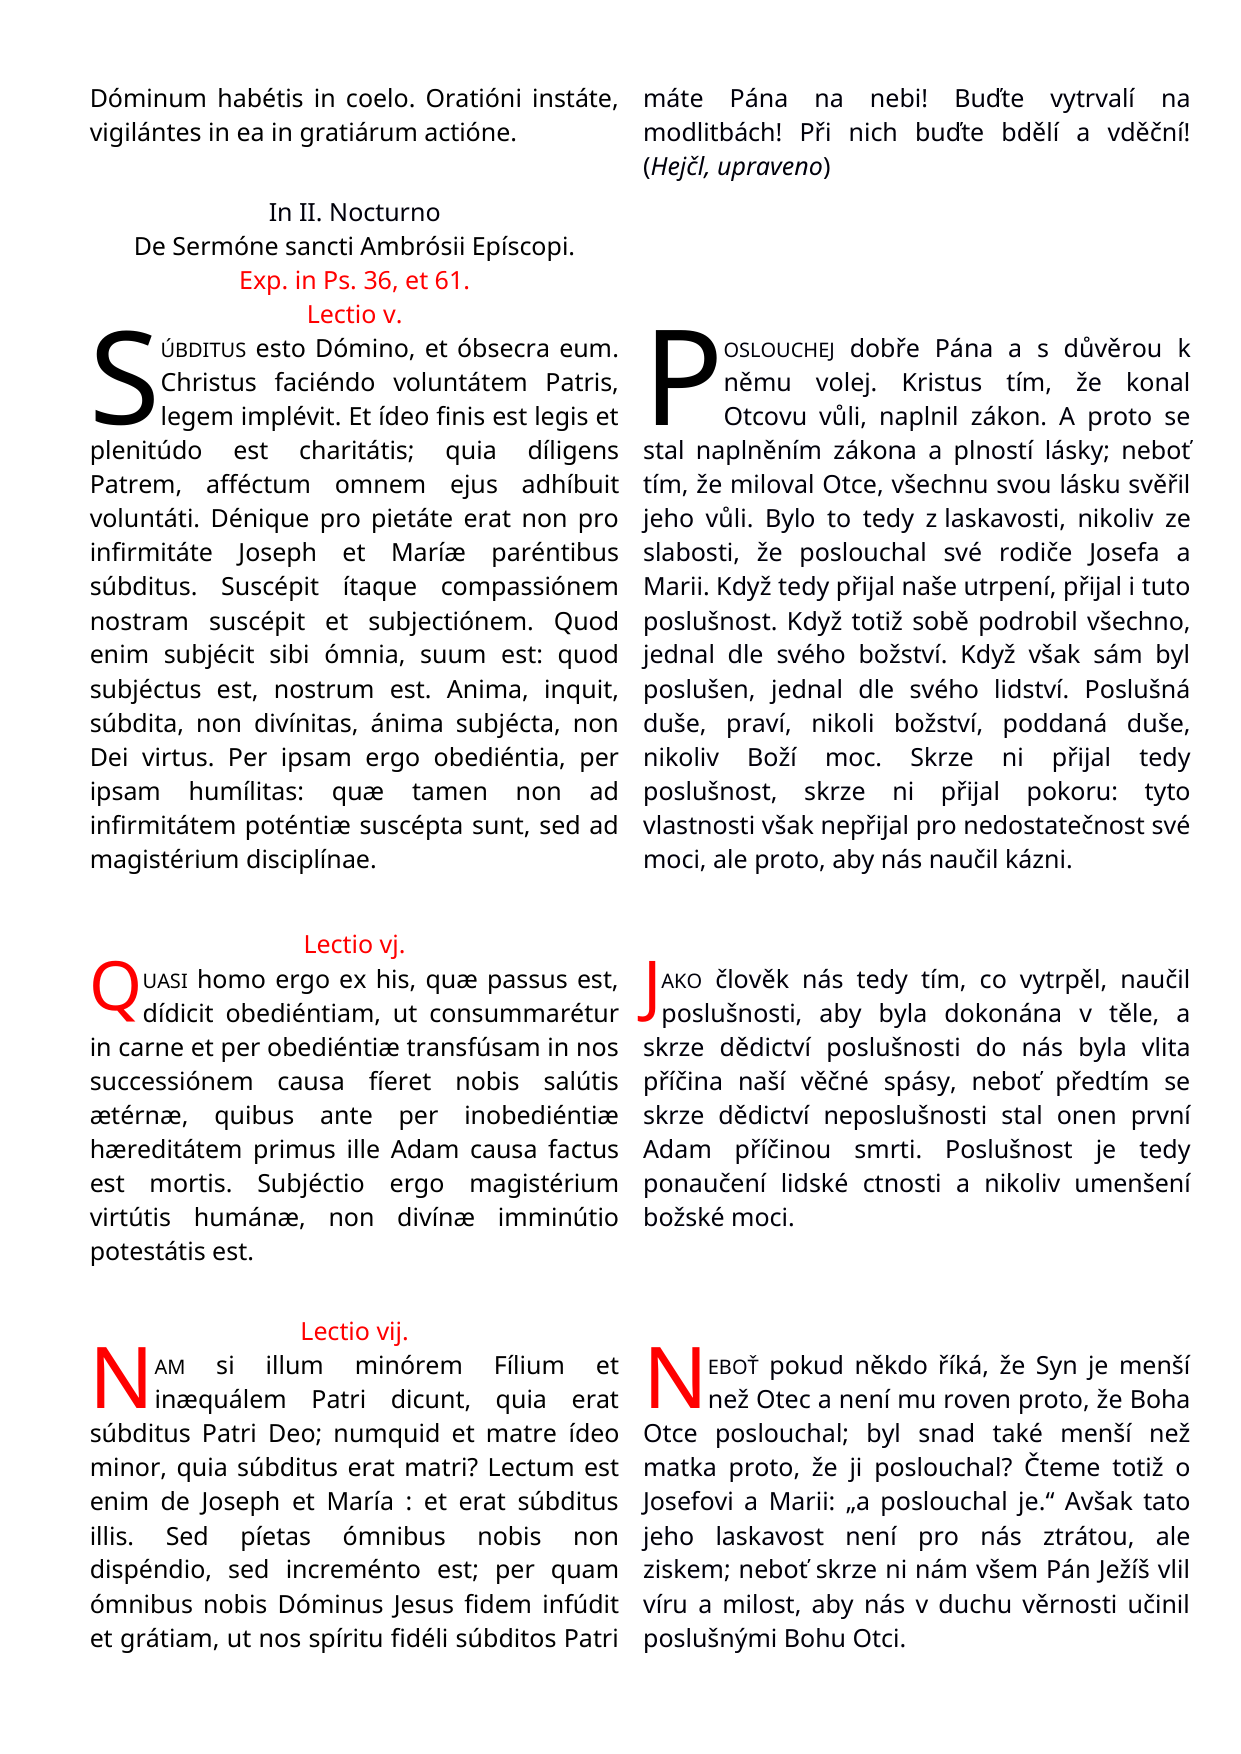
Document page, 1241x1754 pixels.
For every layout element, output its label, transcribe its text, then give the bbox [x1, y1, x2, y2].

table_cell máte Pána na nebi! Buďte vytrvalí na modlitbách! Při nich buďte bdělí a vděční! (Hejčl, upraveno) [631, 74, 1203, 188]
table_cell In II. Nocturno De Sermóne sancti Ambrósii Epíscopi. Exp. in Ps. 36, et 61. Lectio v. Súbditus esto Dómino, et óbsecra eum. Christus faciéndo voluntátem Patris, legem implévit. Et ídeo finis est legis et plenitúdo est charitátis; quia díligens Patrem, afféctum omnem ejus adhíbuit voluntáti. Dénique pro pietáte erat non pro infirmitáte Joseph et Maríæ paréntibus súbditus. Suscépit ítaque compassiónem nostram suscépit et subjectiónem. Quod enim subjécit sibi ómnia, suum est: quod subjéctus est, nostrum est. Anima, inquit, súbdita, non divínitas, ánima subjécta, non Dei virtus. Per ipsam ergo obediéntia, per ipsam humílitas: quæ tamen non ad infirmitátem poténtiæ suscépta sunt, sed ad magistérium disciplínae. [78, 189, 631, 921]
table_cell Dóminum habétis in coelo. Oratióni instáte, vigilántes in ea in gratiárum actióne. [78, 74, 631, 188]
table_cell Lectio vij. Nam si illum minórem Fílium et inæquálem Patri dicunt, quia erat súbditus Patri Deo; numquid et matre ídeo minor, quia súbditus erat matri? Lectum est enim de Joseph et María : et erat súbditus illis. Sed píetas ómnibus nobis non dispéndio, sed increménto est; per quam ómnibus nobis Dóminus Jesus fidem infúdit et grátiam, ut nos spíritu fidéli súbditos Patri [78, 1308, 631, 1660]
table_cell Neboť pokud někdo říká, že Syn je menší než Otec a není mu roven proto, že Boha Otce poslouchal; byl snad také menší než matka proto, že ji poslouchal? Čteme totiž o Josefovi a Marii: „a poslouchal je.“ Avšak tato jeho laskavost není pro nás ztrátou, ale ziskem; neboť skrze ni nám všem Pán Ježíš vlil víru a milost, aby nás v duchu věrnosti učinil poslušnými Bohu Otci. [631, 1308, 1203, 1660]
table_cell Lectio vj. Quasi homo ergo ex his, quæ passus est, dídicit obediéntiam, ut consummarétur in carne et per obediéntiæ transfúsam in nos successiónem causa fíeret nobis salútis ætérnæ, quibus ante per inobediéntiæ hæreditátem primus ille Adam causa factus est mortis. Subjéctio ergo magistérium virtútis humánæ, non divínæ imminútio potestátis est. [78, 921, 631, 1308]
table_cell Poslouchej dobře Pána a s důvěrou k němu volej. Kristus tím, že konal Otcovu vůli, naplnil zákon. A proto se stal naplněním zákona a plností lásky; neboť tím, že miloval Otce, všechnu svou lásku svěřil jeho vůli. Bylo to tedy z laskavosti, nikoliv ze slabosti, že poslouchal své rodiče Josefa a Marii. Když tedy přijal naše utrpení, přijal i tuto poslušnost. Když totiž sobě podrobil všechno, jednal dle svého božství. Když však sám byl poslušen, jednal dle svého lidství. Poslušná duše, praví, nikoli božství, poddaná duše, nikoliv Boží moc. Skrze ni přijal tedy poslušnost, skrze ni přijal pokoru: tyto vlastnosti však nepřijal pro nedostatečnost své moci, ale proto, aby nás naučil kázni. [631, 189, 1203, 921]
table_cell Jako člověk nás tedy tím, co vytrpěl, naučil poslušnosti, aby byla dokonána v těle, a skrze dědictví poslušnosti do nás byla vlita příčina naší věčné spásy, neboť předtím se skrze dědictví neposlušnosti stal onen první Adam příčinou smrti. Poslušnost je tedy ponaučení lidské ctnosti a nikoliv umenšení božské moci. [631, 921, 1203, 1308]
